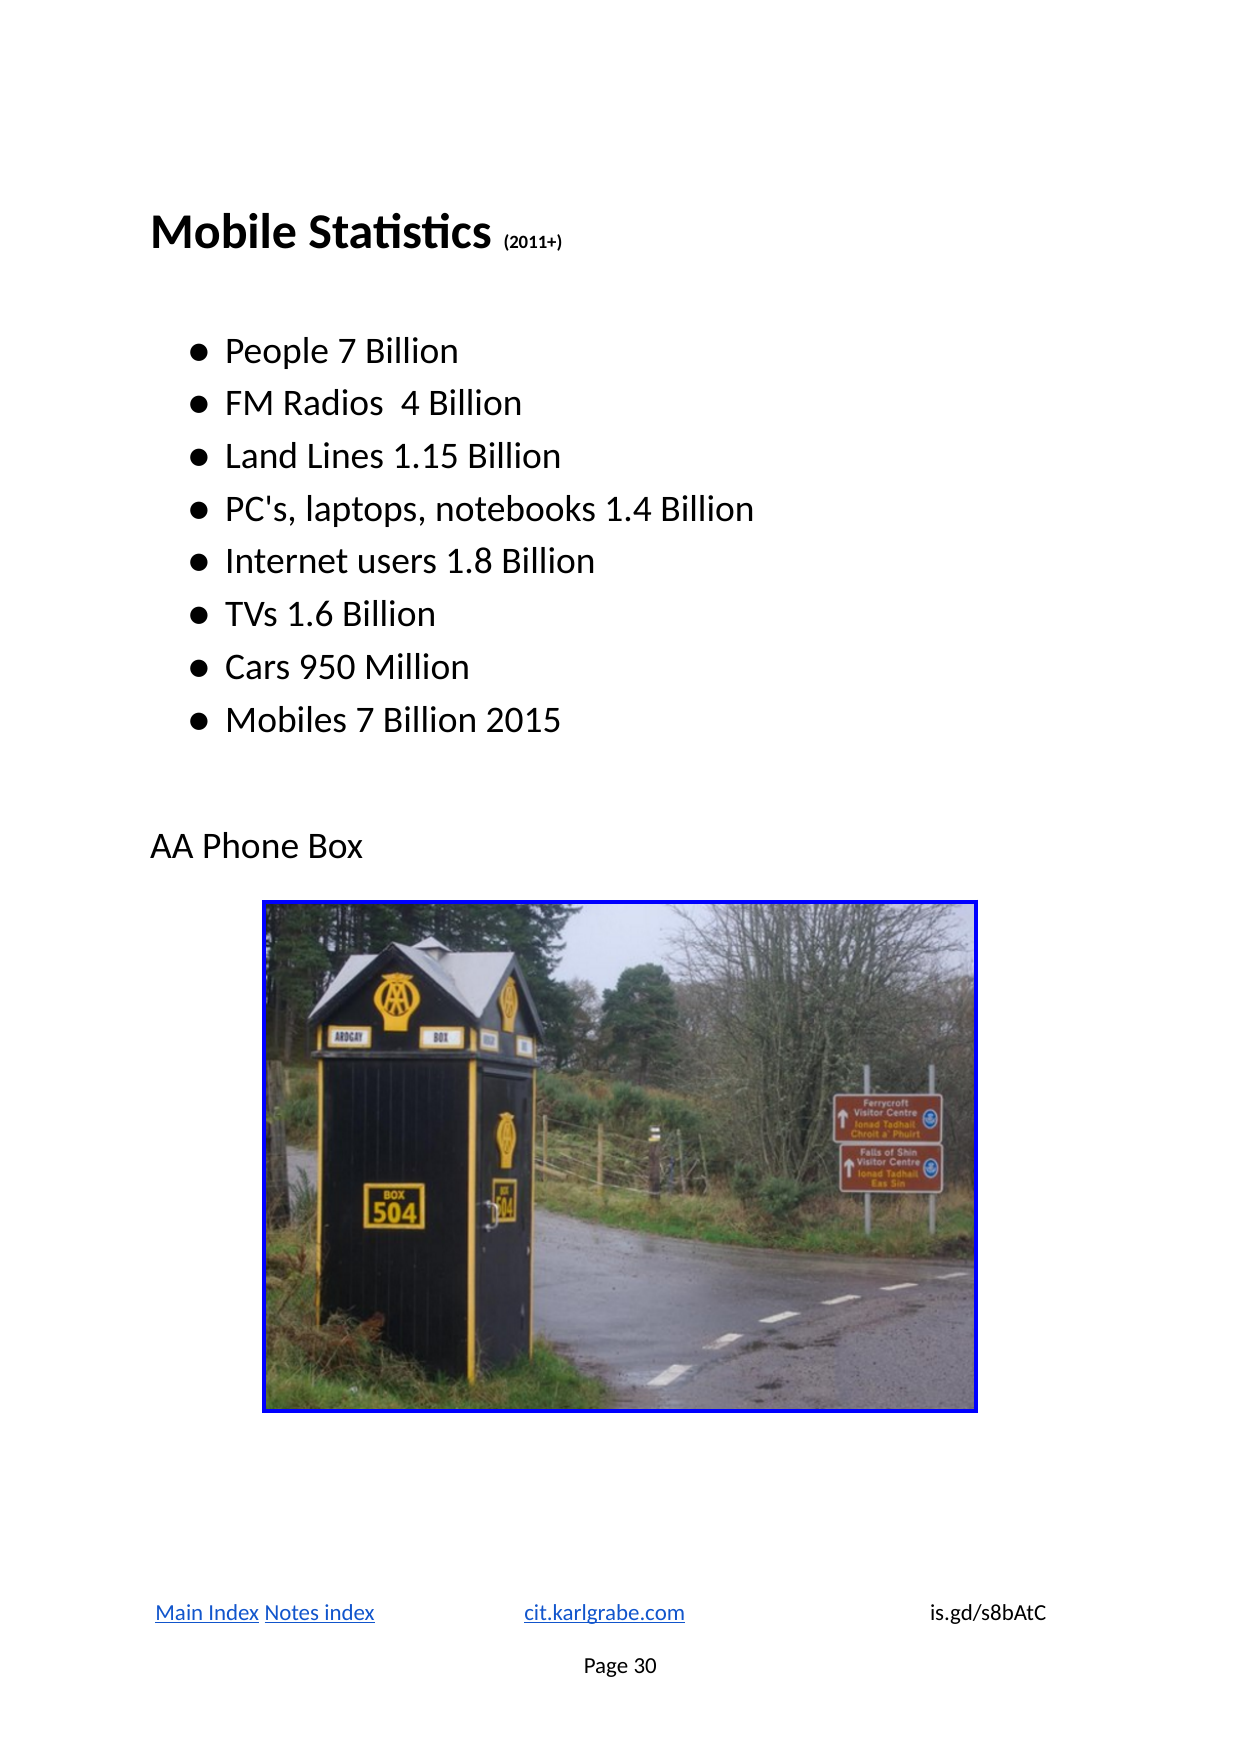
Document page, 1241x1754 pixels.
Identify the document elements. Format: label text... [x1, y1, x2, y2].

list FM Radios 4 Billion [187, 379, 1090, 425]
list Internet users 1.8 Billion [187, 537, 1090, 583]
list Cars 950 Million [187, 643, 1090, 689]
list Mobiles 7 Billion 2015 [187, 696, 1090, 741]
subtitle Mobile Statistics (2011+) [150, 200, 1090, 261]
text AA Phone Box [150, 822, 1090, 868]
list People 7 Billion [187, 327, 1090, 372]
list PC's, laptops, notebooks 1.4 Billion [187, 485, 1090, 531]
picture [266, 904, 974, 1409]
list Land Lines 1.15 Billion [187, 432, 1090, 478]
list TVs 1.6 Billion [187, 590, 1090, 636]
